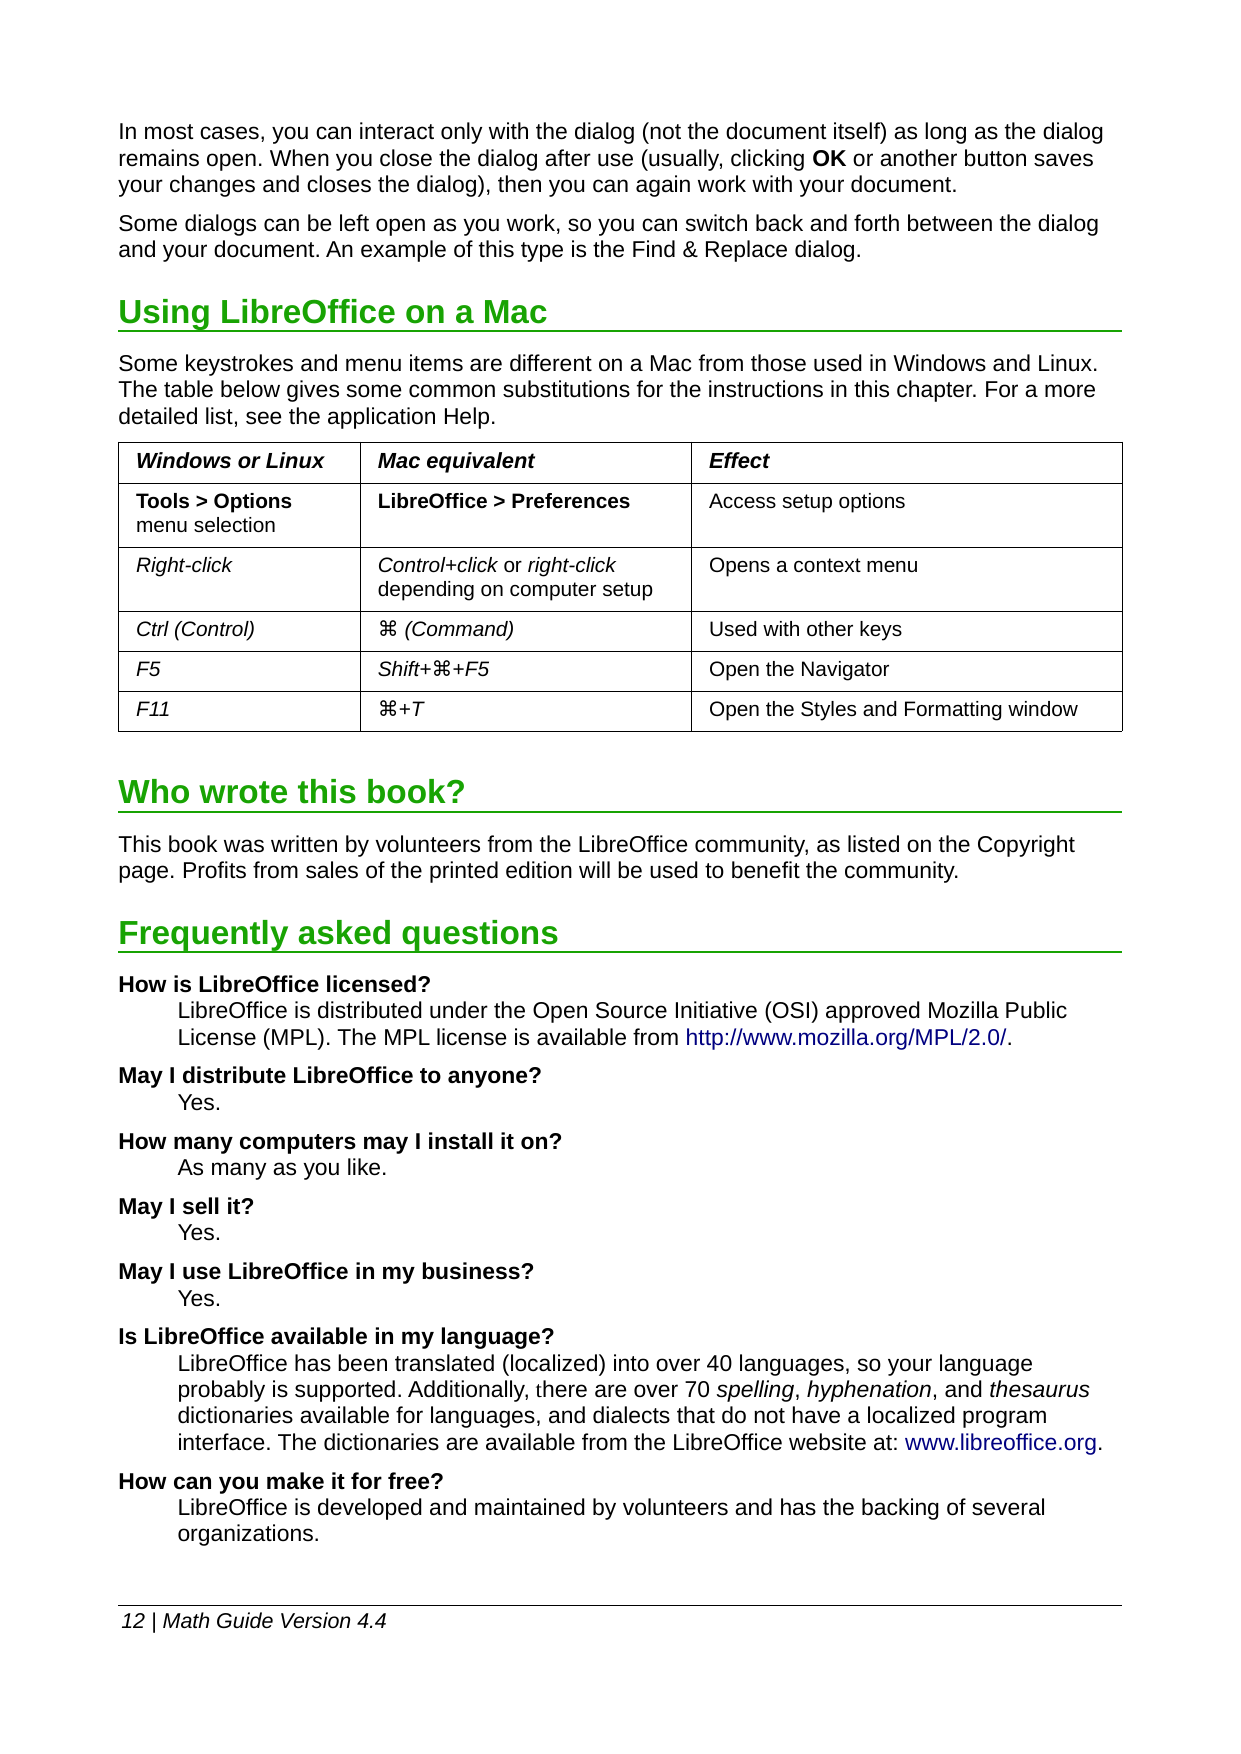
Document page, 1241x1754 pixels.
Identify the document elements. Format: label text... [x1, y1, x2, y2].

subtitle Frequently asked questions [118, 913, 1122, 951]
table_cell Control+click or right-click depending on computer setup [361, 548, 691, 611]
table_cell Right-click [119, 548, 360, 611]
subtitle Using LibreOffice on a Mac [118, 292, 1122, 330]
subtitle Who wrote this book? [118, 772, 1122, 811]
table_cell ⌘ (Command) [361, 612, 691, 651]
table_header Mac equivalent [361, 443, 691, 483]
table_cell Shift+⌘+F5 [361, 652, 691, 691]
table_cell Open the Navigator [692, 652, 1122, 691]
table_cell Opens a context menu [692, 548, 1122, 611]
text In most cases, you can interact only with the dialog (not the document itself) as long as the dialog remains open. When you close the dialog after use (usually, clicking OK or another button saves your changes and closes the dialog), then you can again work with your document. [118, 118, 1122, 197]
text Some dialogs can be left open as you work, so you can switch back and forth between the dialog and your document. An example of this type is the Find & Replace dialog. [118, 210, 1122, 262]
text How many computers may I install it on? [118, 1128, 1122, 1154]
table_cell Open the Styles and Formatting window [692, 692, 1122, 731]
table_cell Tools > Options menu selection [119, 484, 360, 547]
text LibreOffice is developed and maintained by volunteers and has the backing of several organizations. [177, 1494, 1122, 1547]
text How can you make it for free? [118, 1468, 1122, 1494]
text This book was written by volunteers from the LibreOffice community, as listed on the Copyright page. Profits from sales of the printed edition will be used to benefit the community. [118, 831, 1122, 883]
text LibreOffice is distributed under the Open Source Initiative (OSI) approved Mozilla Public License (MPL). The MPL license is available from http://www.mozilla.org/MPL/2.0/. [177, 997, 1122, 1050]
table_cell Used with other keys [692, 612, 1122, 651]
text Is LibreOffice available in my language? [118, 1323, 1122, 1350]
table_header Effect [692, 443, 1122, 483]
text As many as you like. [177, 1154, 1122, 1180]
text LibreOffice has been translated (localized) into over 40 languages, so your language probably is supported. Additionally, there are over 70 spelling, hyphenation, and thesaurus dictionaries available for languages, and dialects that do not have a localized program interface. The dictionaries are available from the LibreOffice website at: www.libreoffice.org. [177, 1350, 1122, 1455]
text Yes. [177, 1219, 1122, 1246]
table_cell Access setup options [692, 484, 1122, 547]
table_header Windows or Linux [119, 443, 360, 483]
text Yes. [177, 1089, 1122, 1115]
text May I use LibreOffice in my business? [118, 1258, 1122, 1284]
text Some keystrokes and menu items are different on a Mac from those used in Windows and Linux. The table below gives some common substitutions for the instructions in this chapter. For a more detailed list, see the application Help. [118, 350, 1122, 429]
table_cell LibreOffice > Preferences [361, 484, 691, 547]
text How is LibreOffice licensed? [118, 971, 1122, 997]
text May I sell it? [118, 1193, 1122, 1219]
table_cell Ctrl (Control) [119, 612, 360, 651]
table_cell ⌘+T [361, 692, 691, 731]
table_cell F5 [119, 652, 360, 691]
text May I distribute LibreOffice to anyone? [118, 1062, 1122, 1089]
text Yes. [177, 1284, 1122, 1311]
table_cell F11 [119, 692, 360, 731]
